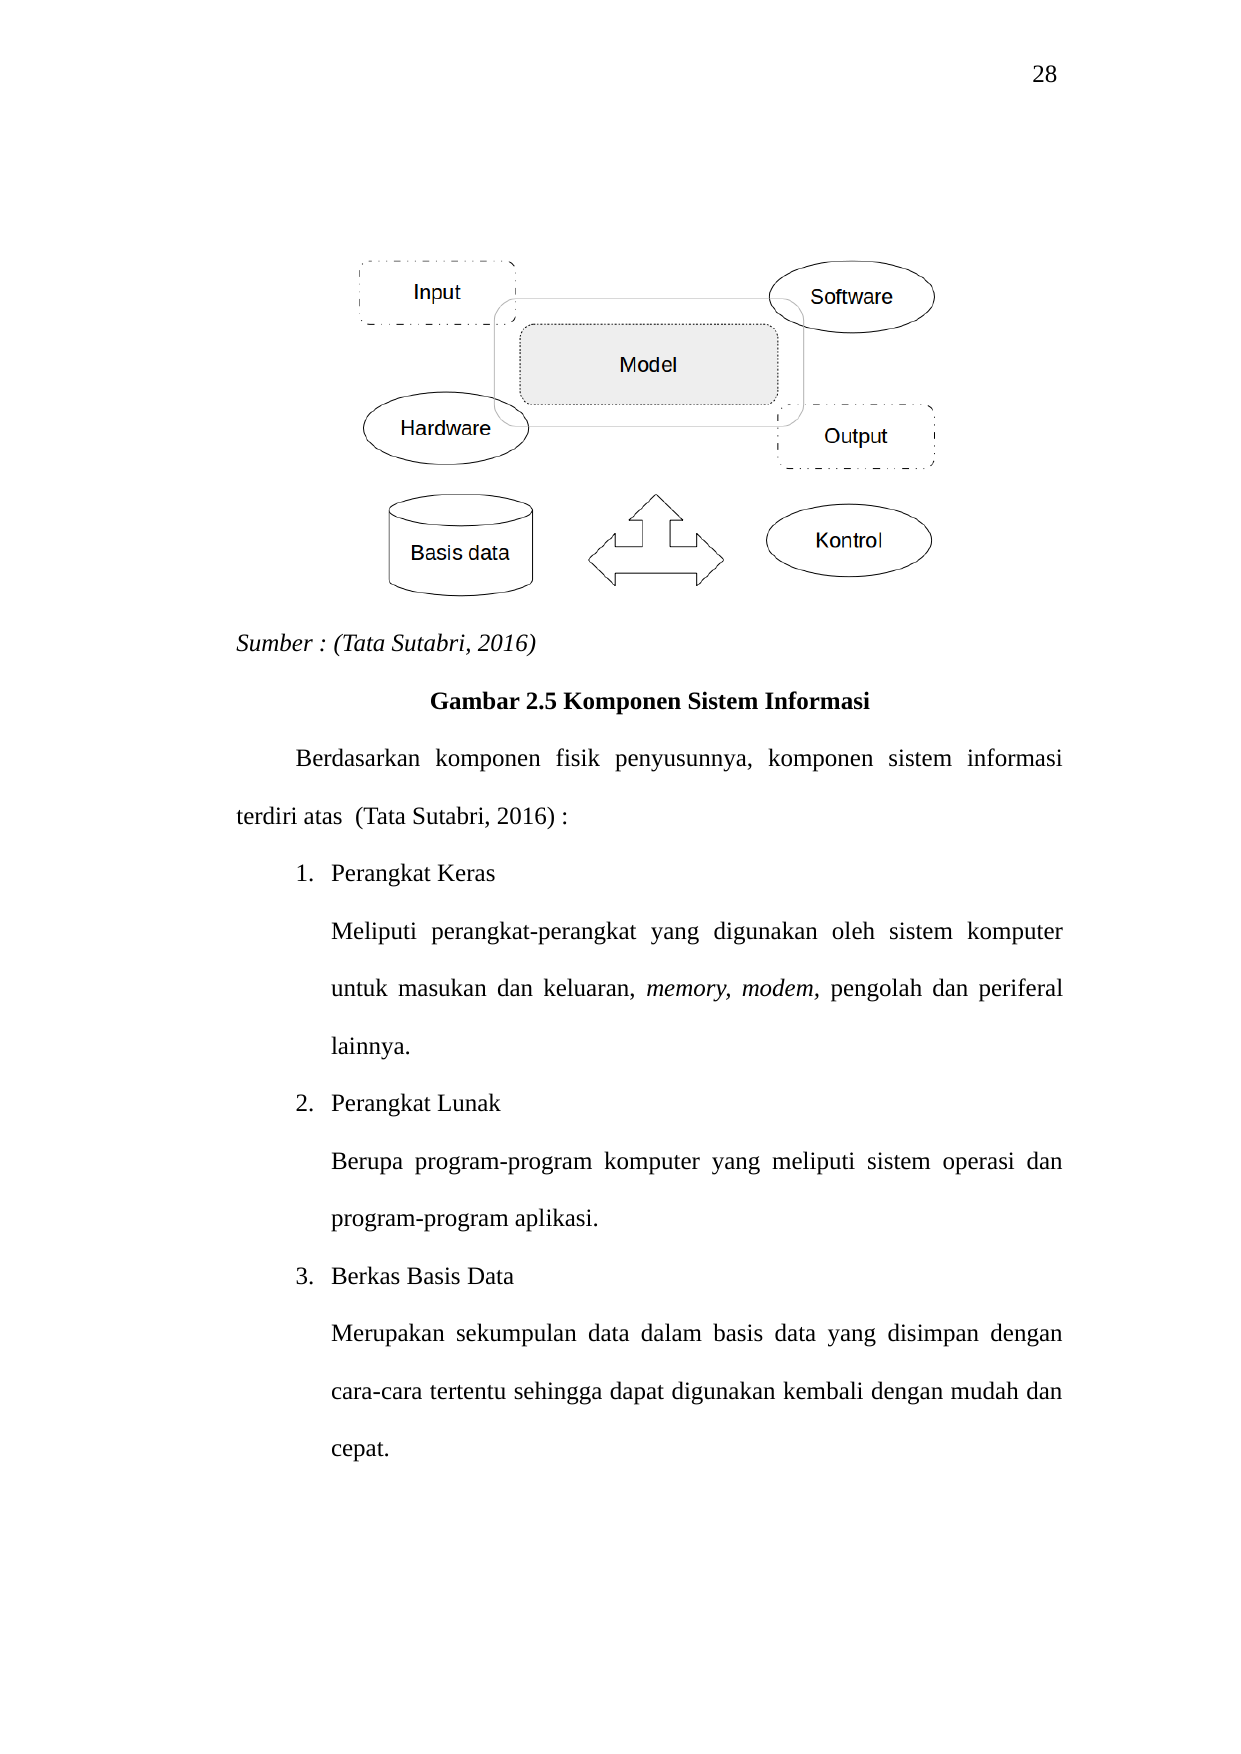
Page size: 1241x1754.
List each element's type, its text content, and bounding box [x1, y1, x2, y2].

list Merupakan sekumpulan data dalam basis data yang disimpan dengan cara-cara tertentu sehingga dapat digunakan kembali dengan mudah dan cepat. [295, 1318, 1063, 1462]
picture [352, 246, 947, 600]
list Meliputi perangkat-perangkat yang digunakan oleh sistem komputer untuk masukan dan keluaran, memory, modem, pengolah dan periferal lainnya. [295, 916, 1063, 1060]
list Berkas Basis Data [295, 1261, 1063, 1290]
text Gambar 2.5 Komponen Sistem Informasi [236, 686, 1063, 715]
list Berupa program-program komputer yang meliputi sistem operasi dan program-program aplikasi. [295, 1146, 1063, 1232]
list Perangkat Keras [295, 858, 1063, 887]
text Berdasarkan komponen fisik penyusunnya, komponen sistem informasi terdiri atas (Tata Sutabri, 2016) : [236, 743, 1063, 830]
list Perangkat Lunak [295, 1088, 1063, 1117]
text Sumber : (Tata Sutabri, 2016) [236, 236, 1063, 657]
